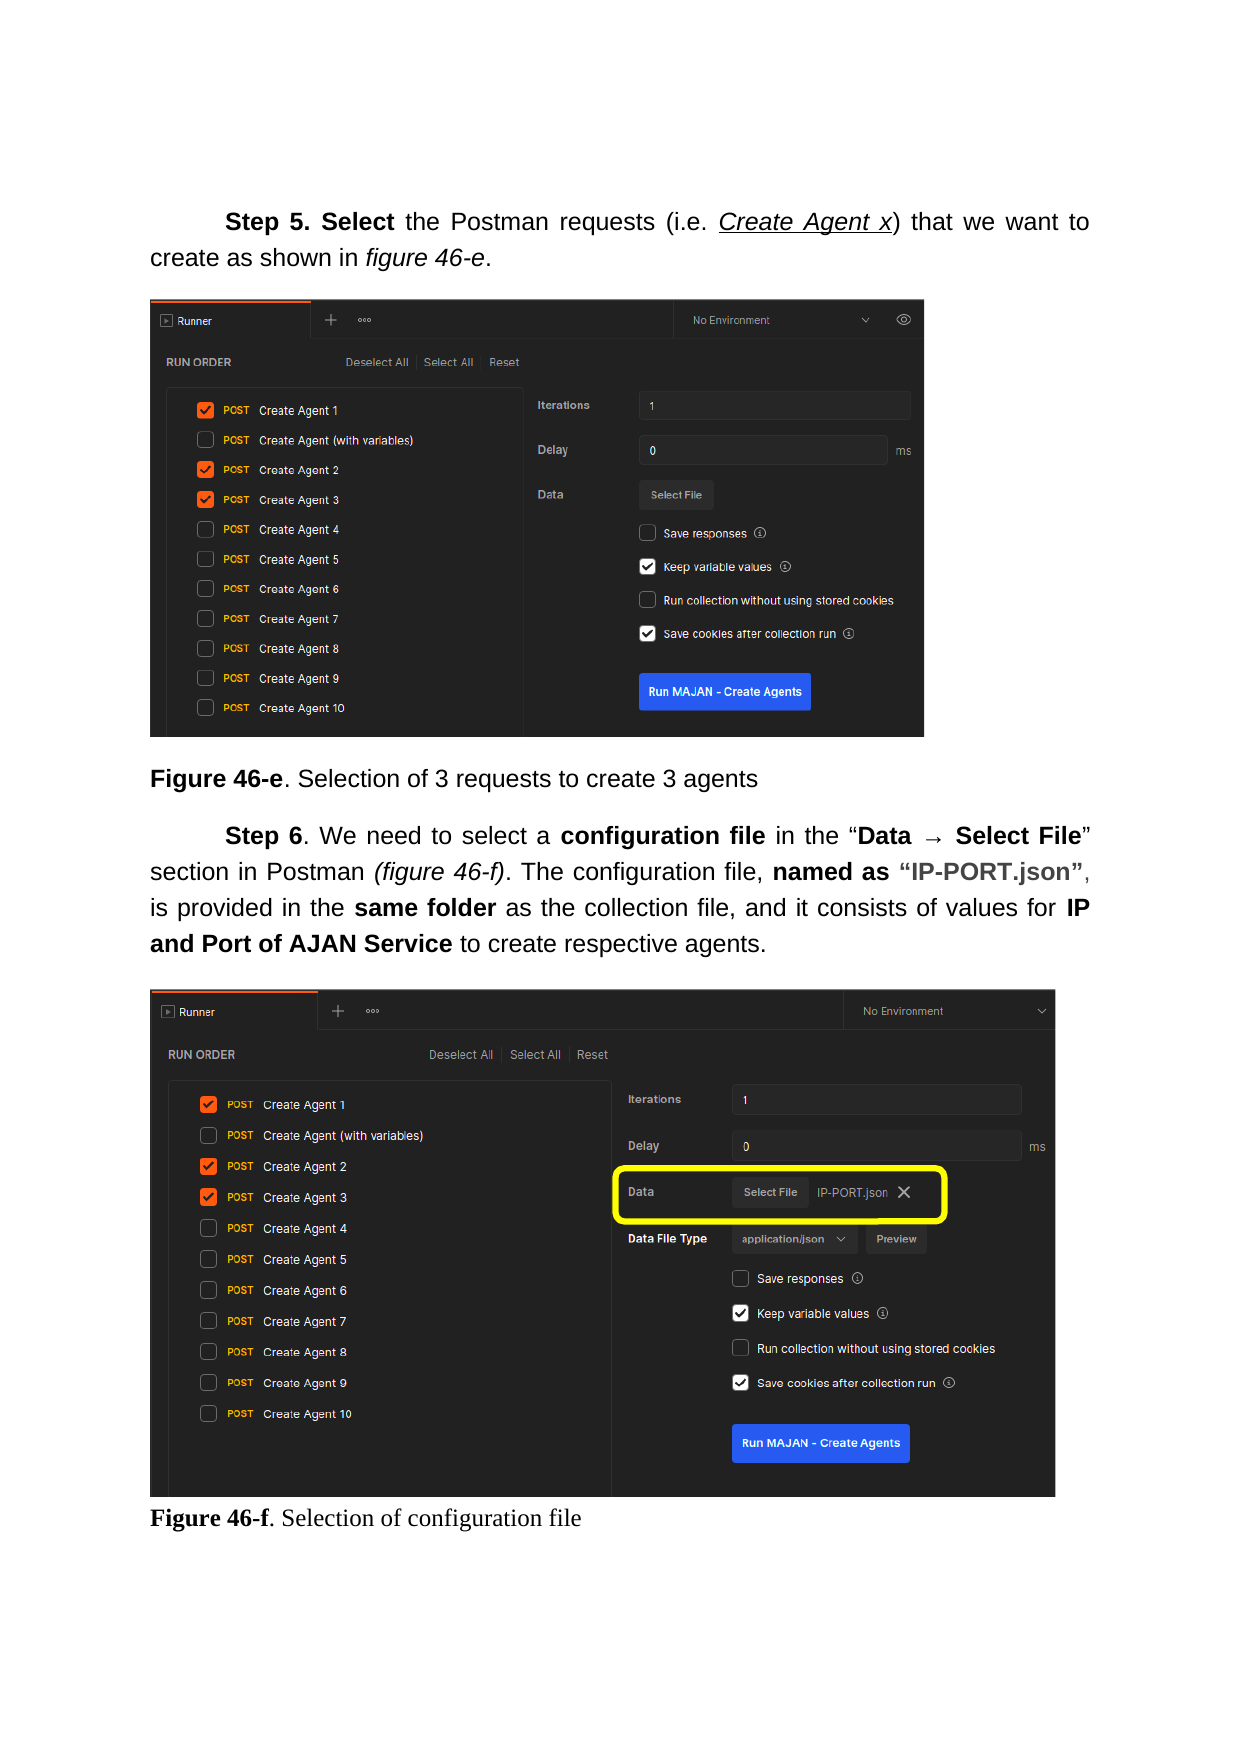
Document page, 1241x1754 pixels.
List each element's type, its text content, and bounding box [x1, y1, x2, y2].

text Figure 46-e. Selection of 3 requests to create 3 agents [150, 764, 1090, 793]
text Figure 46-f. Selection of configuration file [150, 1503, 1090, 1532]
text Step 6. We need to select a configuration file in the “Data → Select File” section in Postman (figure 46-f). The configuration file, named as “IP-PORT.json”, is provided in the same folder as the collection file, and it consists of values for IP and Port of AJAN Service to create respective agents. [150, 821, 1090, 957]
picture [150, 299, 925, 737]
picture [150, 989, 1056, 1497]
text Step 5. Select the Postman requests (i.e. Create Agent x) that we want to create as shown in figure 46-e. [150, 207, 1090, 271]
